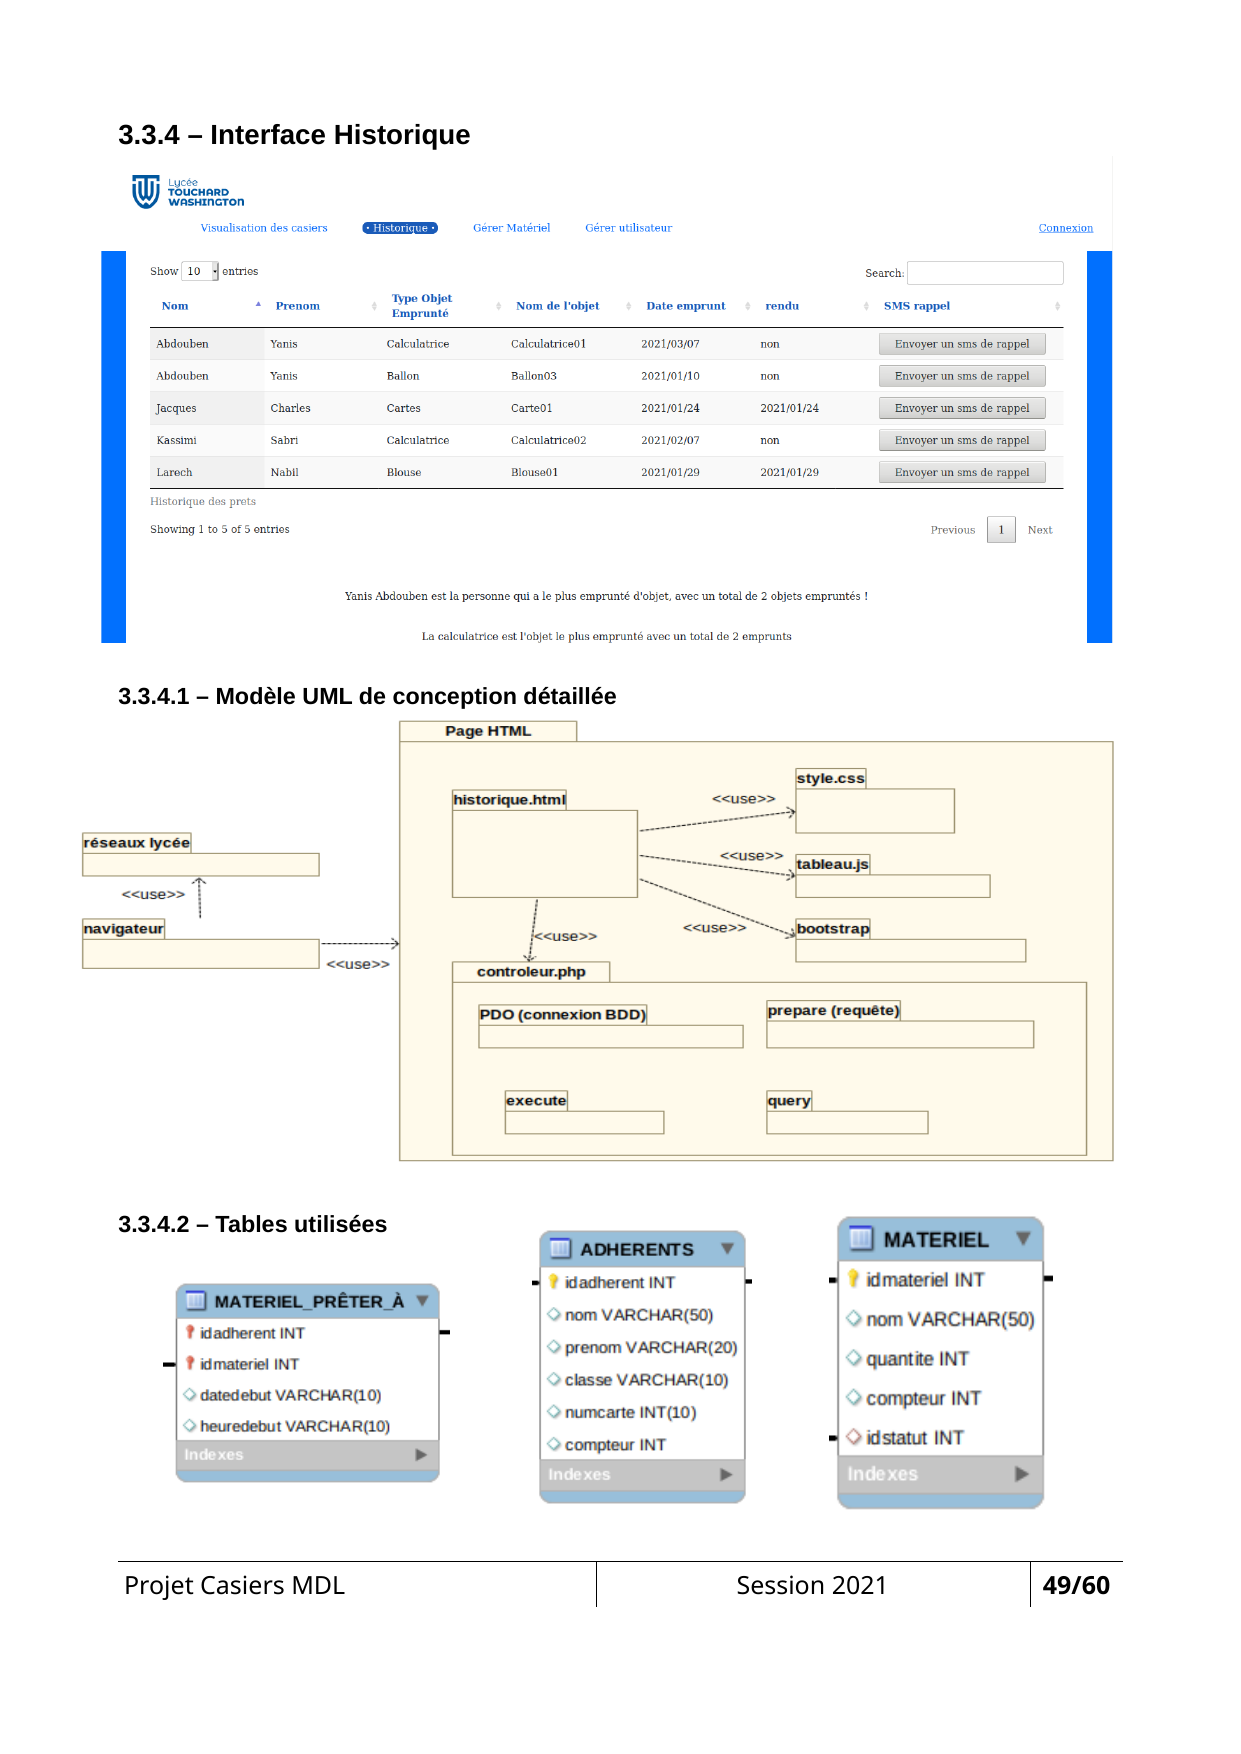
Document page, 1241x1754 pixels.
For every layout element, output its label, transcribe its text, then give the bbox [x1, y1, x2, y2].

picture [829, 1199, 1053, 1522]
subtitle 3.3.4 – Interface Historique [118, 118, 1122, 150]
subtitle 3.3.4.2 – Tables utilisées [118, 1210, 829, 1237]
picture [69, 710, 1127, 1172]
picture [101, 156, 1113, 643]
picture [532, 1219, 752, 1514]
subtitle 3.3.4.1 – Modèle UML de conception détaillée [118, 682, 1122, 709]
subtitle [1053, 1210, 1122, 1237]
picture [163, 1257, 450, 1491]
